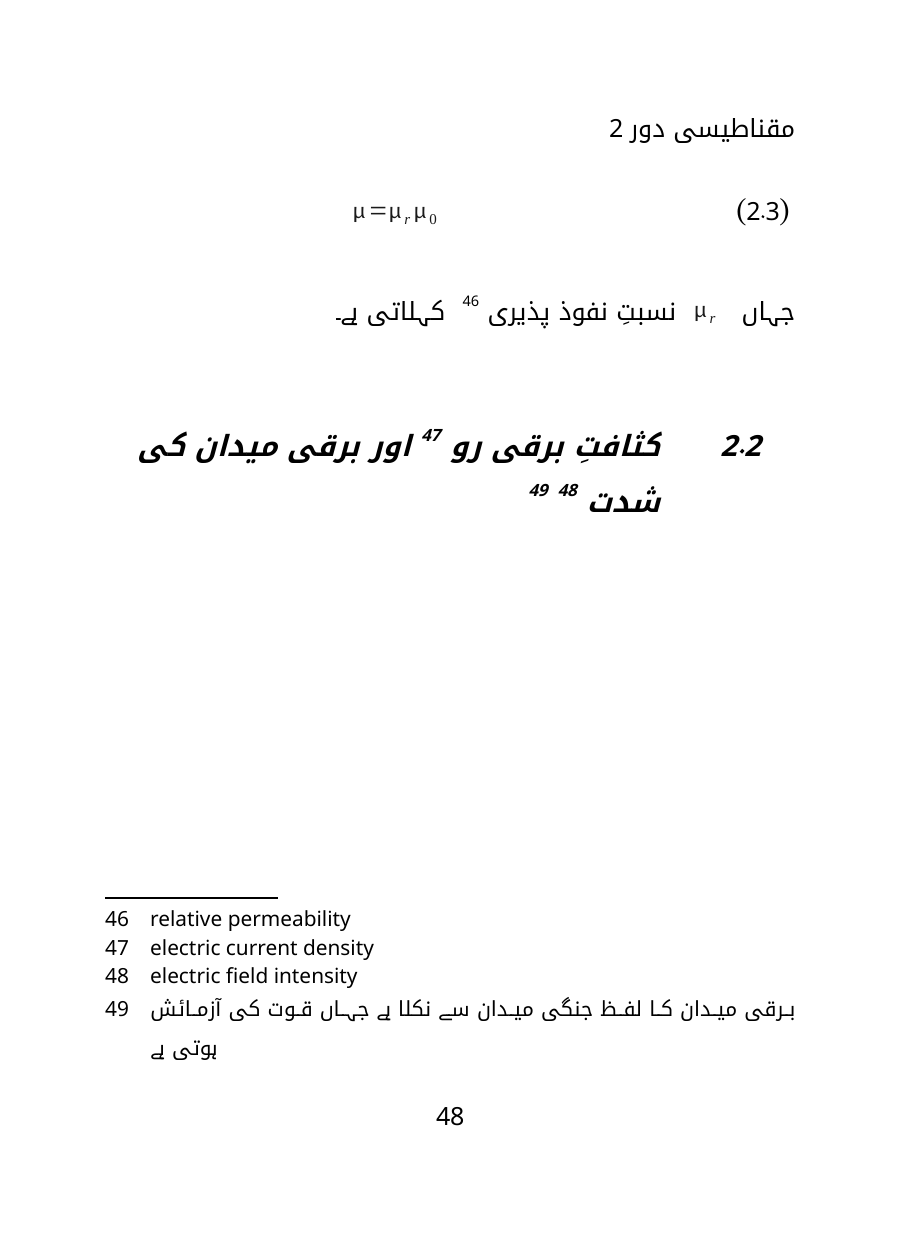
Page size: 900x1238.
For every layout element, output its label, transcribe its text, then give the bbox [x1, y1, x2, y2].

table_header (2.3) [675, 183, 795, 254]
table_header [105, 183, 675, 254]
list برقی میدان کا لفظ جنگی میدان سے نکلا ہے جہاں قوت کی آزمائش ہوتی ہے [105, 989, 795, 1068]
subtitle کثافتِ برقی رو اور برقی میدان کی شدت [105, 419, 720, 530]
text relative permeability [105, 904, 795, 933]
text جہاں نسبتِ نفوذ پذیری کہلاتی ہے۔ [105, 288, 795, 335]
list electric current density [105, 933, 795, 961]
list electric field intensity [105, 961, 795, 989]
